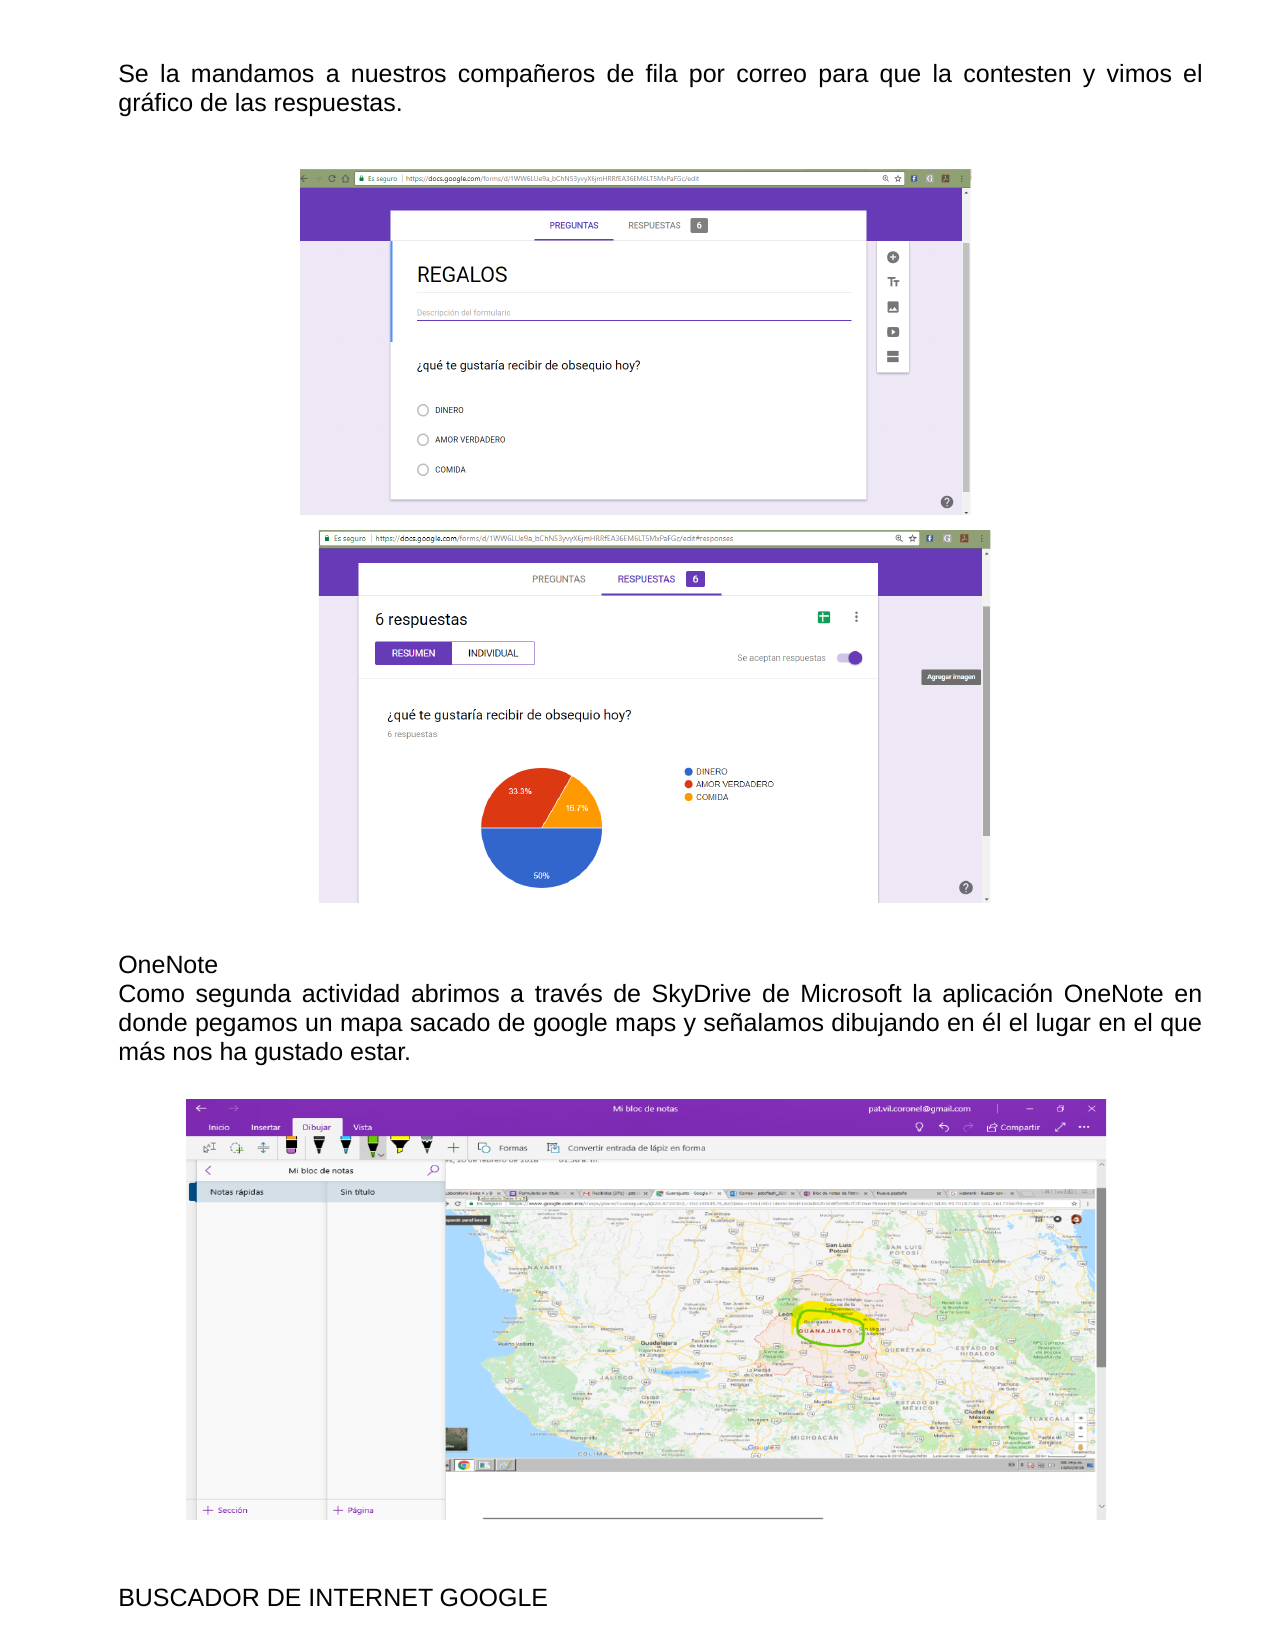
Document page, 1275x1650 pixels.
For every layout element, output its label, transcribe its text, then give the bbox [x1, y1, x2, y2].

text OneNote [118, 950, 1205, 979]
text Se la mandamos a nuestros compañeros de fila por correo para que la contesten y vimos el gráfico de las respuestas. [118, 59, 1205, 117]
text BUSCADOR DE INTERNET GOOGLE [118, 1583, 1205, 1612]
text Como segunda actividad abrimos a través de SkyDrive de Microsoft la aplicación OneNote en donde pegamos un mapa sacado de google maps y señalamos dibujando en él el lugar en el que más nos ha gustado estar. [118, 979, 1205, 1065]
